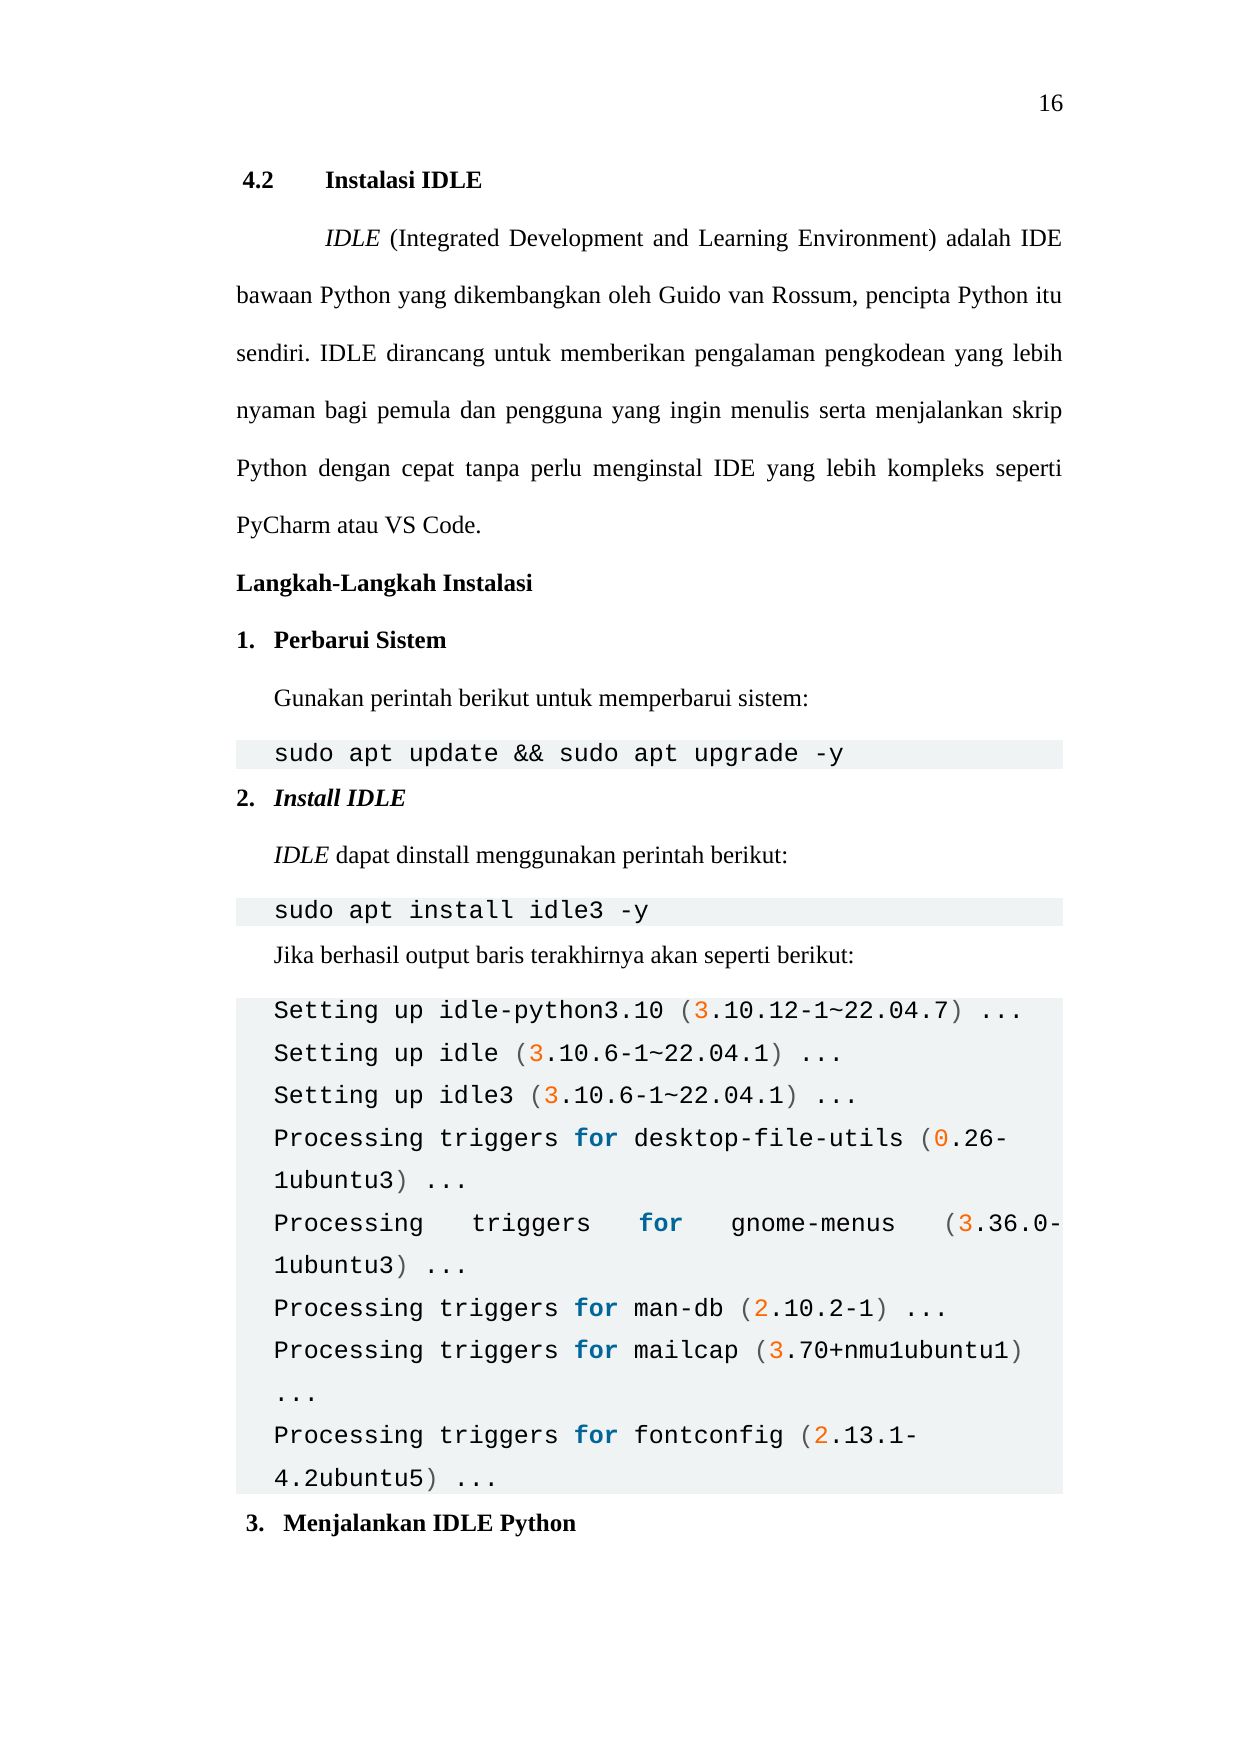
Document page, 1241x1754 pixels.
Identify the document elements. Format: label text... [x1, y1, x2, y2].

text Setting up idle-python3.10 (3.10.12-1~22.04.7) ... [236, 998, 1063, 1026]
text ... [236, 1380, 1063, 1409]
list Perbarui Sistem [236, 625, 1063, 654]
list IDLE dapat dinstall menggunakan perintah berikut: [236, 840, 1063, 869]
text Processing triggers for man-db (2.10.2-1) ... [236, 1295, 1063, 1324]
list Gunakan perintah berikut untuk memperbarui sistem: [236, 683, 1063, 712]
text Langkah-Langkah Instalasi [236, 568, 1063, 597]
text Processing triggers for fontconfig (2.13.1- [236, 1423, 1063, 1451]
text 4.2ubuntu5) ... [236, 1465, 1063, 1494]
list Menjalankan IDLE Python [246, 1508, 1063, 1537]
list sudo apt install idle3 -y [236, 898, 1063, 926]
text Processing triggers for desktop-file-utils (0.26- [236, 1125, 1063, 1154]
text Processing triggers for mailcap (3.70+nmu1ubuntu1) [236, 1338, 1063, 1366]
list Jika berhasil output baris terakhirnya akan seperti berikut: [236, 940, 1063, 969]
list Install IDLE [236, 783, 1063, 812]
subtitle Instalasi IDLE [236, 165, 1063, 194]
text 1ubuntu3) ... [236, 1168, 1063, 1196]
text Setting up idle (3.10.6-1~22.04.1) ... [236, 1040, 1063, 1069]
text Setting up idle3 (3.10.6-1~22.04.1) ... [236, 1083, 1063, 1111]
text IDLE (Integrated Development and Learning Environment) adalah IDE bawaan Python yang dikembangkan oleh Guido van Rossum, pencipta Python itu sendiri. IDLE dirancang untuk memberikan pengalaman pengkodean yang lebih nyaman bagi pemula dan pengguna yang ingin menulis serta menjalankan skrip Python dengan cepat tanpa perlu menginstal IDE yang lebih kompleks seperti PyCharm atau VS Code. [236, 223, 1063, 539]
list sudo apt update && sudo apt upgrade -y [236, 740, 1063, 769]
text Processing triggers for gnome-menus (3.36.0-1ubuntu3) ... [236, 1210, 1063, 1281]
